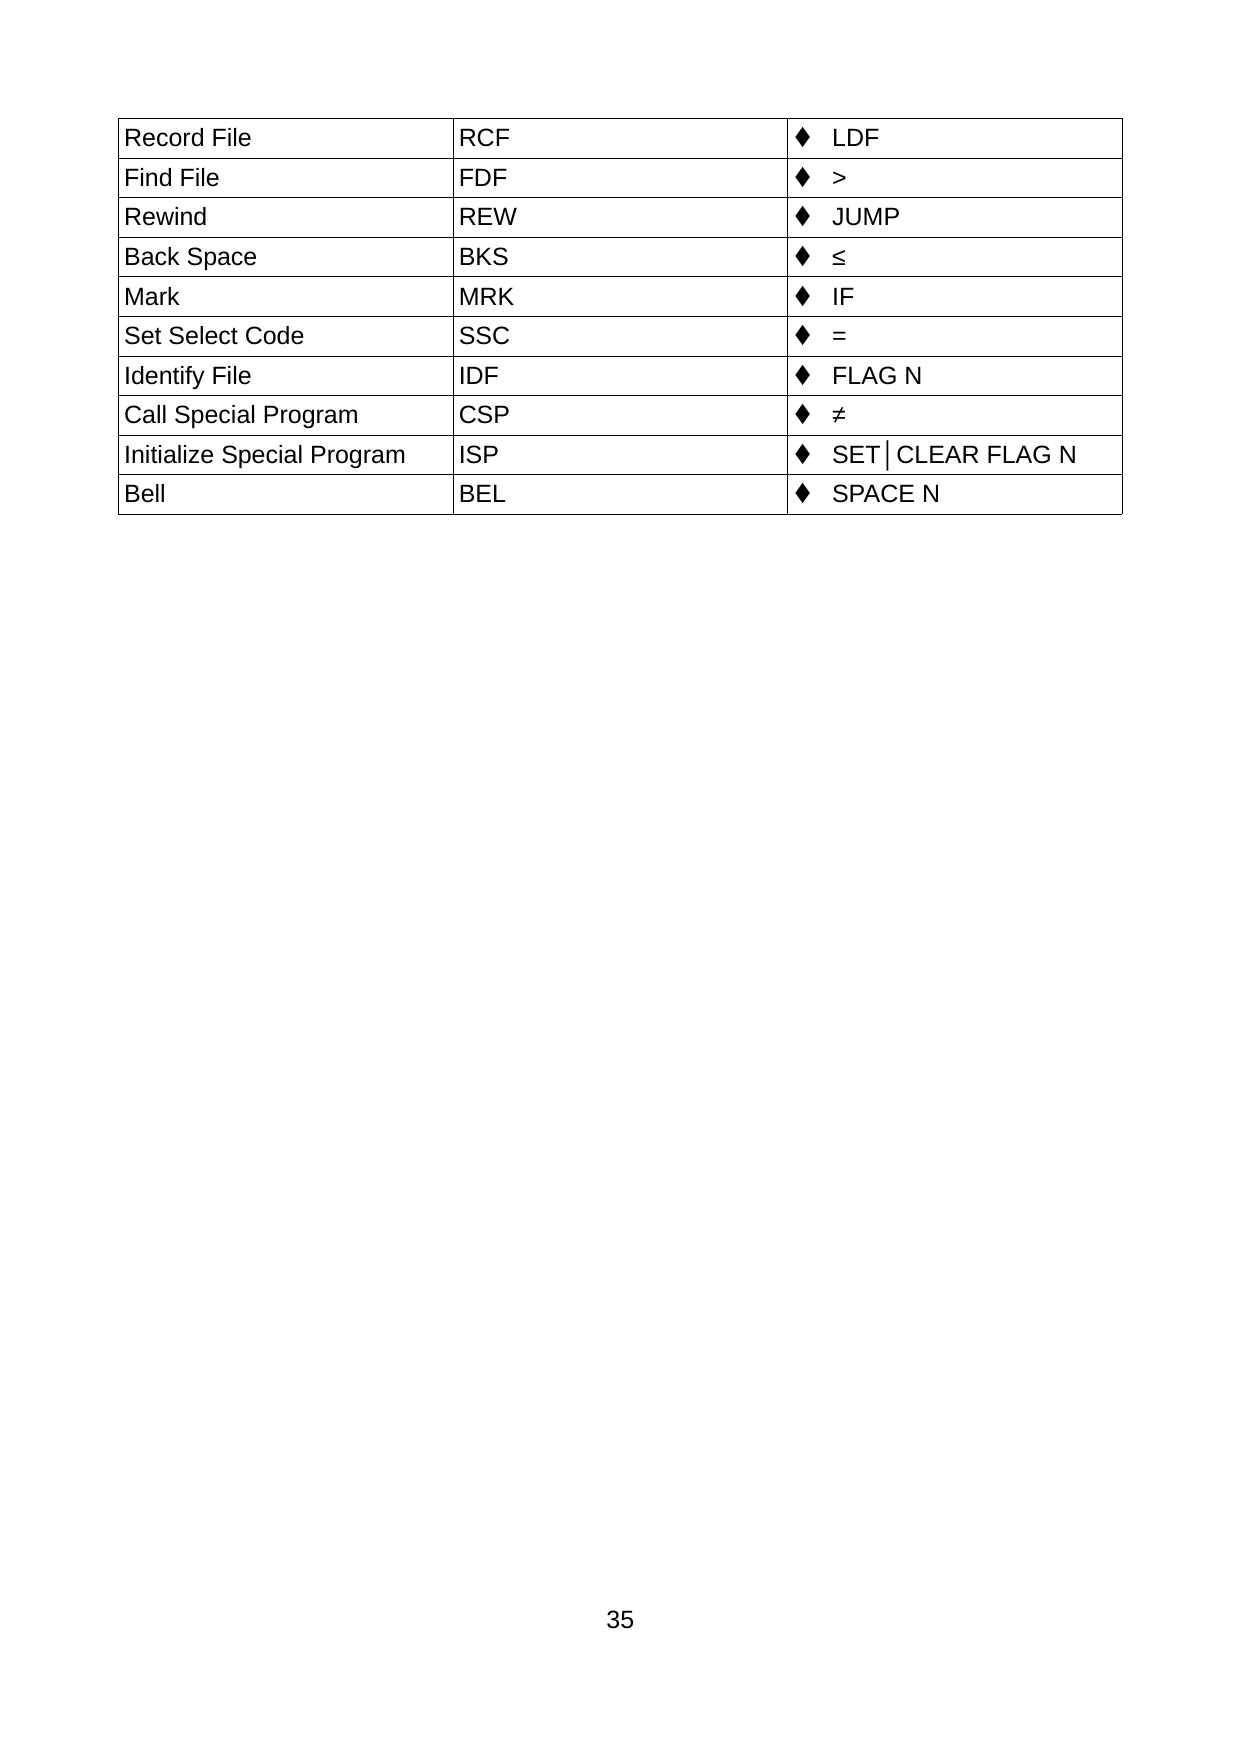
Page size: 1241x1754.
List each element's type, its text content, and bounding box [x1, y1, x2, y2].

table_cell  > [788, 159, 1122, 197]
table_cell  ≤ [788, 238, 1122, 276]
table_cell CSP [454, 396, 787, 435]
table_cell  LDF [788, 119, 1122, 158]
table_cell  = [788, 317, 1122, 356]
table_cell Bell [119, 475, 453, 514]
table_cell SSC [454, 317, 787, 356]
table_cell FDF [454, 159, 787, 197]
table_cell  FLAG N [788, 357, 1122, 395]
table_cell  JUMP [788, 198, 1122, 237]
table_cell Back Space [119, 238, 453, 276]
table_cell MRK [454, 277, 787, 316]
table_cell RCF [454, 119, 787, 158]
table_cell Identify File [119, 357, 453, 395]
table_cell ISP [454, 436, 787, 474]
table_cell  ≠ [788, 396, 1122, 435]
table_cell BEL [454, 475, 787, 514]
table_cell Rewind [119, 198, 453, 237]
table_cell  SPACE N [788, 475, 1122, 514]
table_cell  IF [788, 277, 1122, 316]
table_cell Call Special Program [119, 396, 453, 435]
table_cell Mark [119, 277, 453, 316]
table_cell  SET│CLEAR FLAG N [788, 436, 1122, 474]
table_cell IDF [454, 357, 787, 395]
table_cell REW [454, 198, 787, 237]
table_cell Initialize Special Program [119, 436, 453, 474]
table_cell BKS [454, 238, 787, 276]
table_cell Find File [119, 159, 453, 197]
table_cell Record File [119, 119, 453, 158]
table_cell Set Select Code [119, 317, 453, 356]
